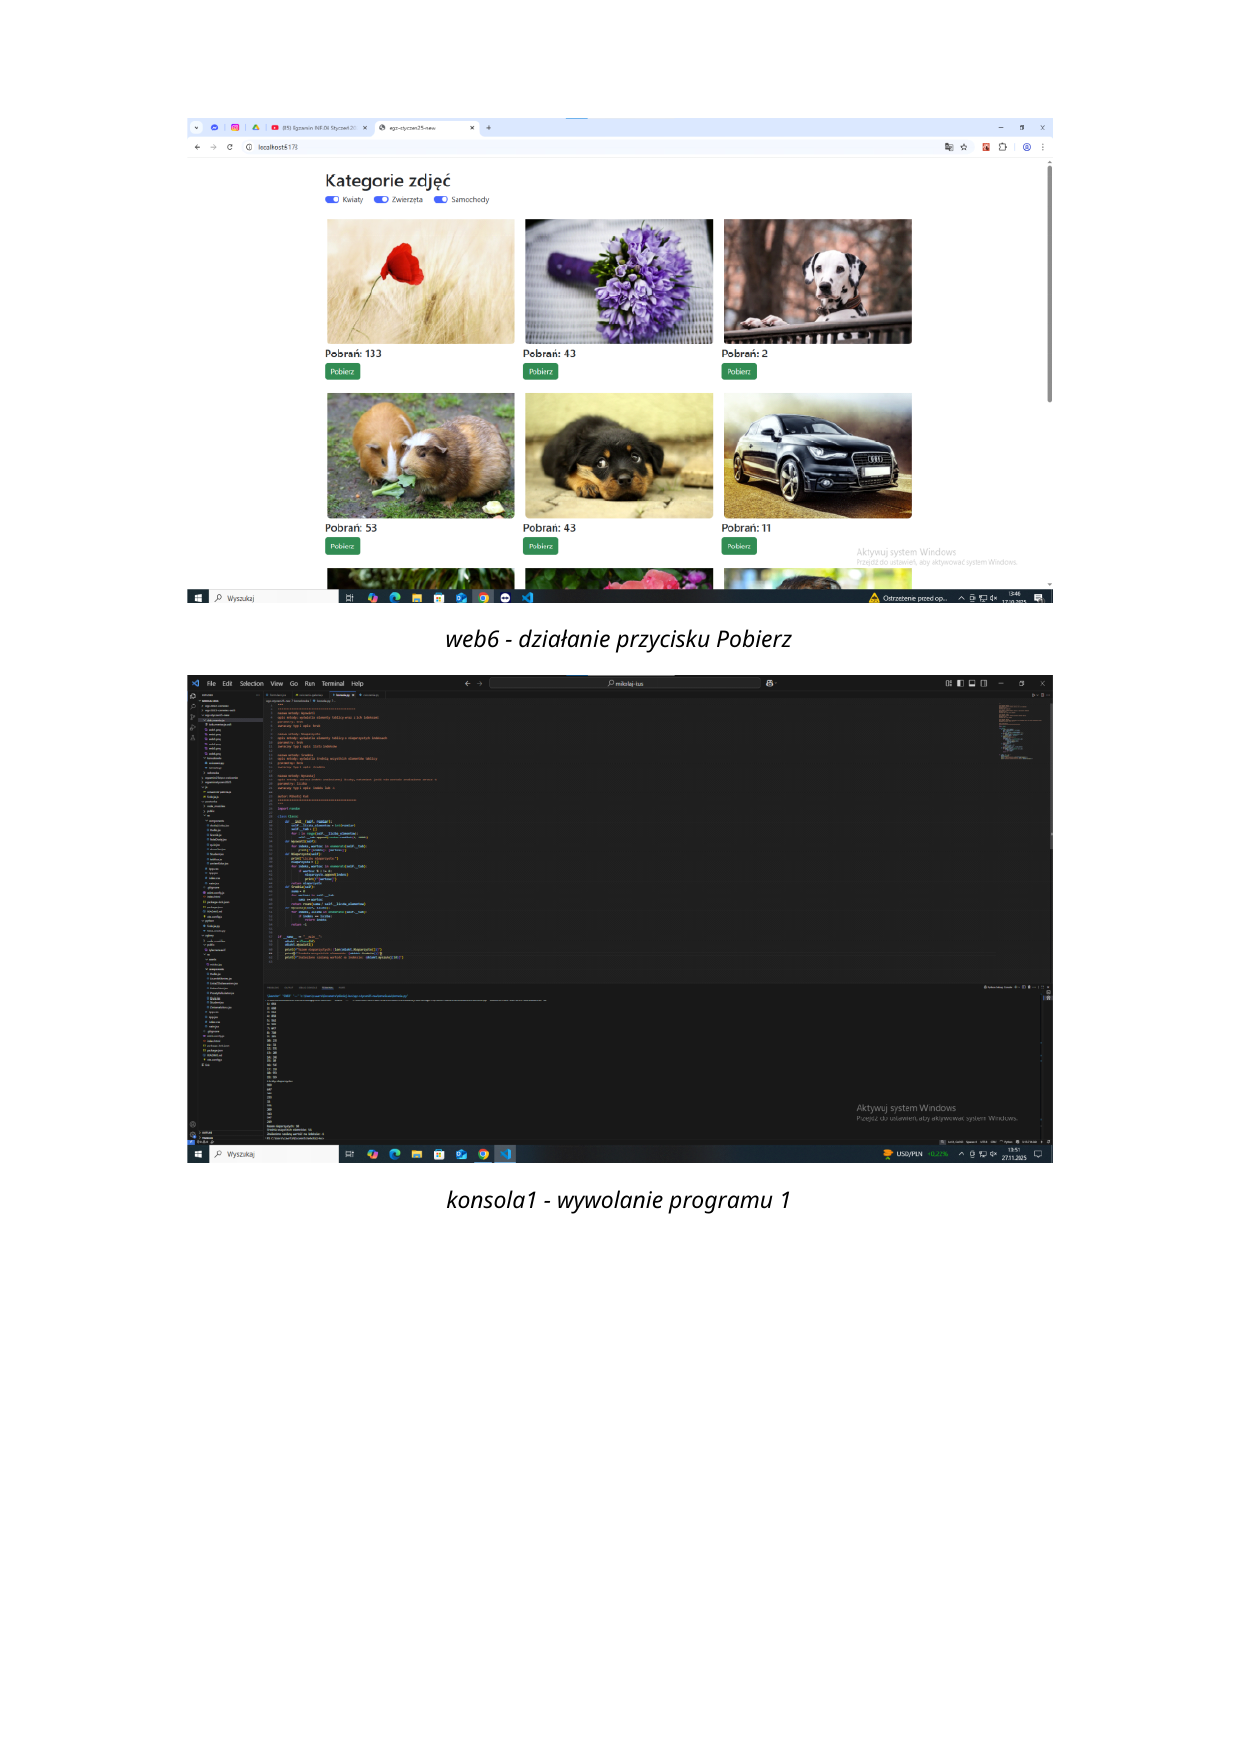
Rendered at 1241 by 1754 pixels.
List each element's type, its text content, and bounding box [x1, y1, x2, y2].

text web6 - działanie przycisku Pobierz [118, 623, 1122, 654]
text konsola1 - wywolanie programu 1 [118, 1184, 1122, 1215]
